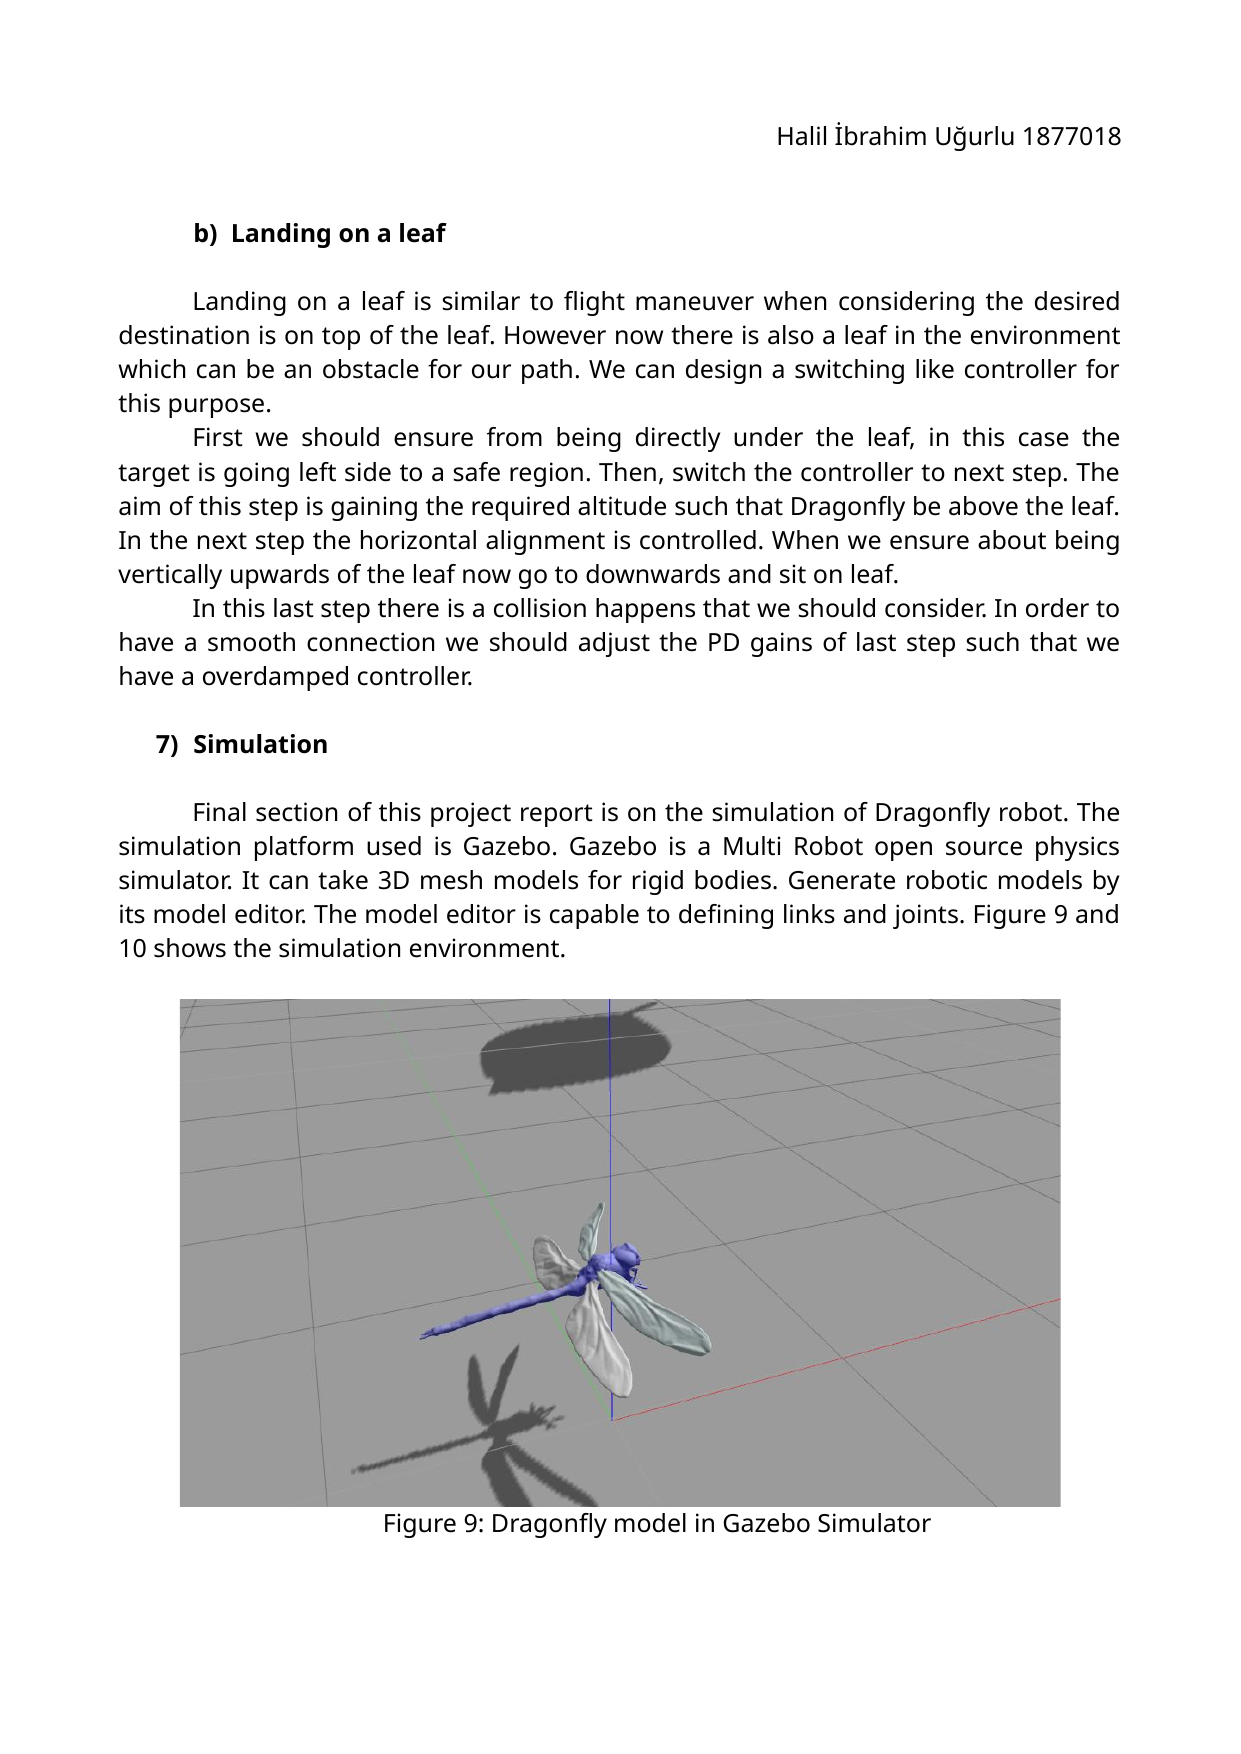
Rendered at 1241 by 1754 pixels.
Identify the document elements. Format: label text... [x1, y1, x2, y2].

text Landing on a leaf is similar to flight maneuver when considering the desired destination is on top of the leaf. However now there is also a leaf in the environment which can be an obstacle for our path. We can design a switching like controller for this purpose. [118, 284, 1122, 420]
list Simulation [156, 727, 1122, 761]
text Final section of this project report is on the simulation of Dragonfly robot. The simulation platform used is Gazebo. Gazebo is a Multi Robot open source physics simulator. It can take 3D mesh models for rigid bodies. Generate robotic models by its model editor. The model editor is capable to defining links and joints. Figure 9 and 10 shows the simulation environment. [118, 795, 1122, 965]
text Figure 9: Dragonfly model in Gazebo Simulator [118, 999, 1122, 1540]
list Landing on a leaf [193, 216, 1122, 250]
picture [179, 999, 1061, 1507]
text First we should ensure from being directly under the leaf, in this case the target is going left side to a safe region. Then, switch the controller to next step. The aim of this step is gaining the required altitude such that Dragonfly be above the leaf. In the next step the horizontal alignment is controlled. When we ensure about being vertically upwards of the leaf now go to downwards and sit on leaf. [118, 420, 1122, 590]
text In this last step there is a collision happens that we should consider. In order to have a smooth connection we should adjust the PD gains of last step such that we have a overdamped controller. [118, 590, 1122, 693]
